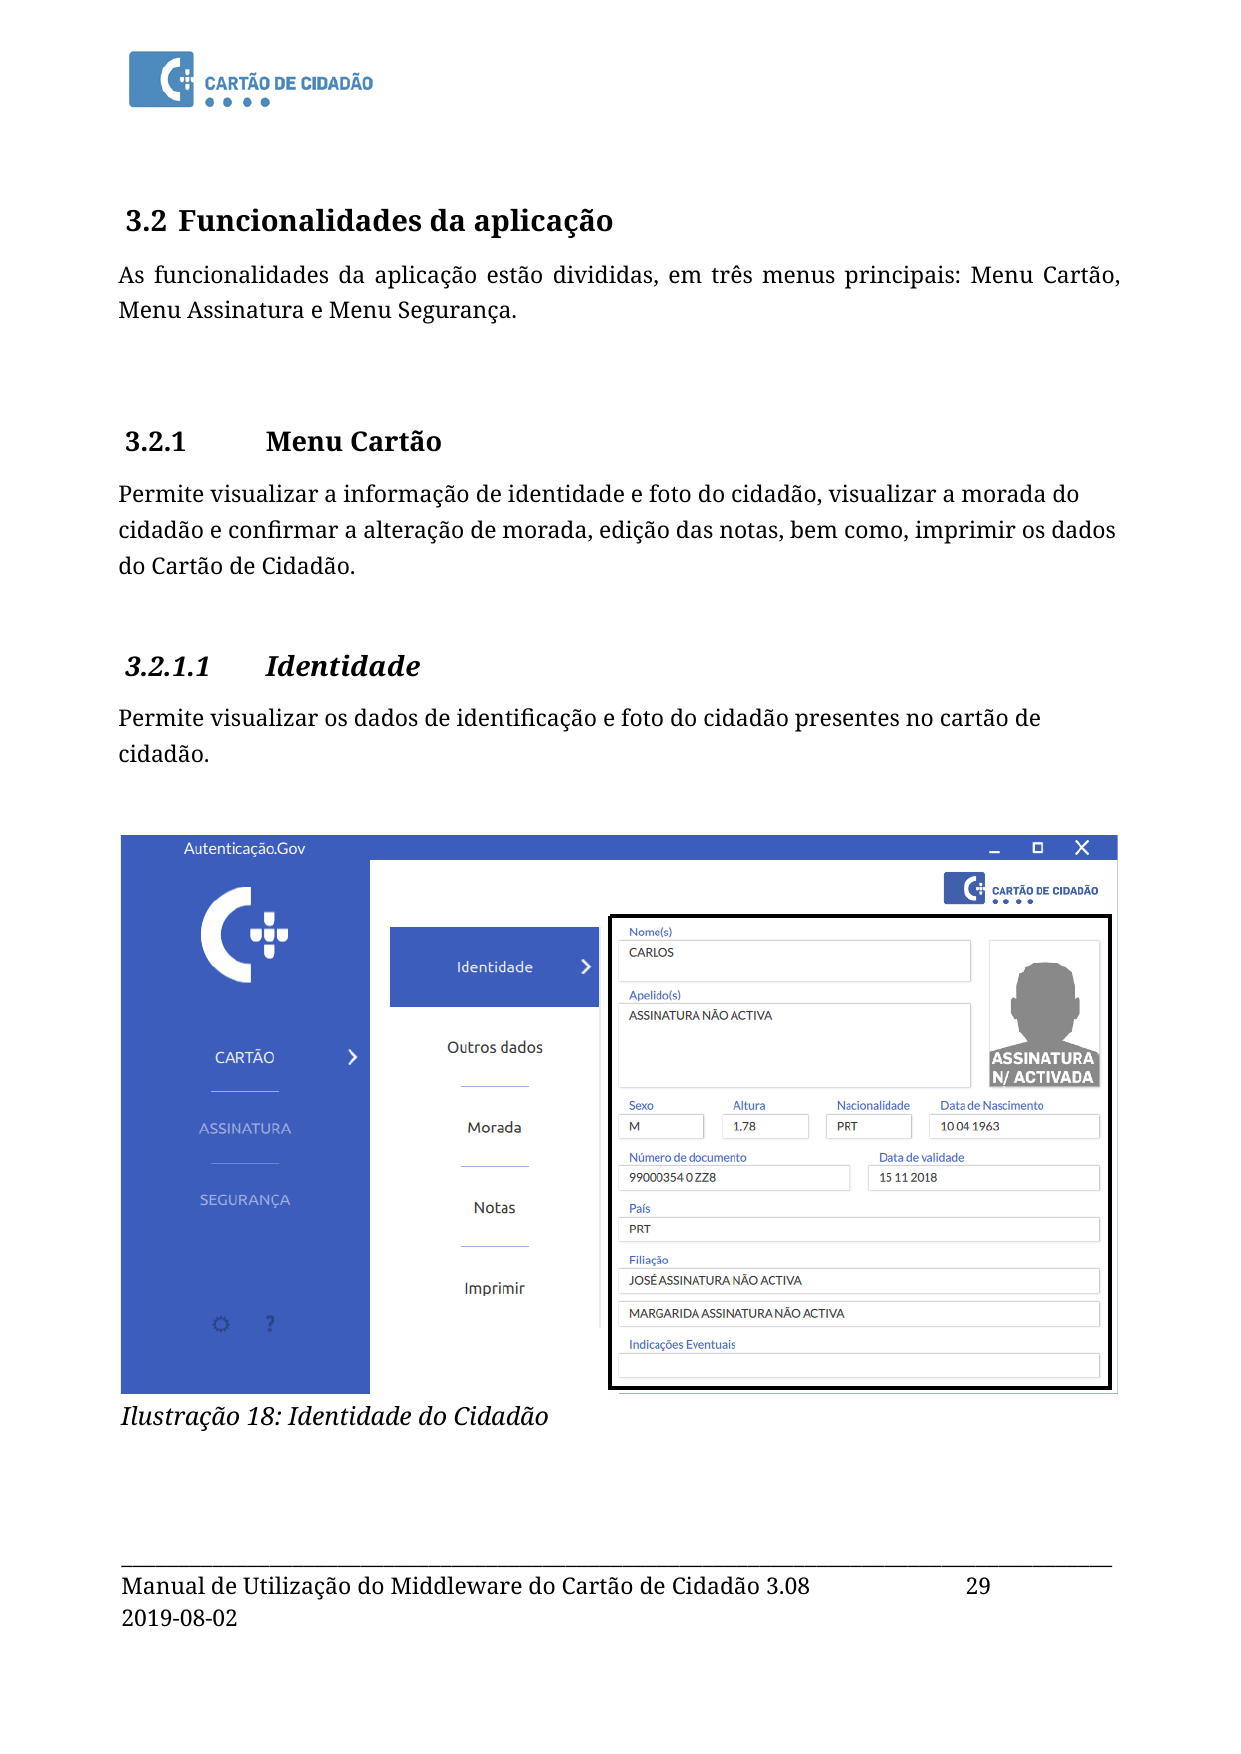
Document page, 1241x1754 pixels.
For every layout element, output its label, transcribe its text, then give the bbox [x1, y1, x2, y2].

subtitle Menu Cartão [118, 423, 1122, 460]
subtitle Funcionalidades da aplicação [118, 200, 1122, 240]
text Ilustração 18: Identidade do Cidadão [121, 1394, 1118, 1433]
text Permite visualizar a informação de identidade e foto do cidadão, visualizar a morada do cidadão e confirmar a alteração de morada, edição das notas, bem como, imprimir os dados do Cartão de Cidadão. [118, 478, 1122, 581]
text As funcionalidades da aplicação estão divididas, em três menus principais: Menu Cartão, Menu Assinatura e Menu Segurança. [118, 258, 1122, 326]
text Permite visualizar os dados de identificação e foto do cidadão presentes no cartão de cidadão. [118, 702, 1122, 769]
picture [127, 45, 420, 115]
picture [120, 835, 1118, 1394]
subtitle Identidade [118, 646, 1122, 684]
